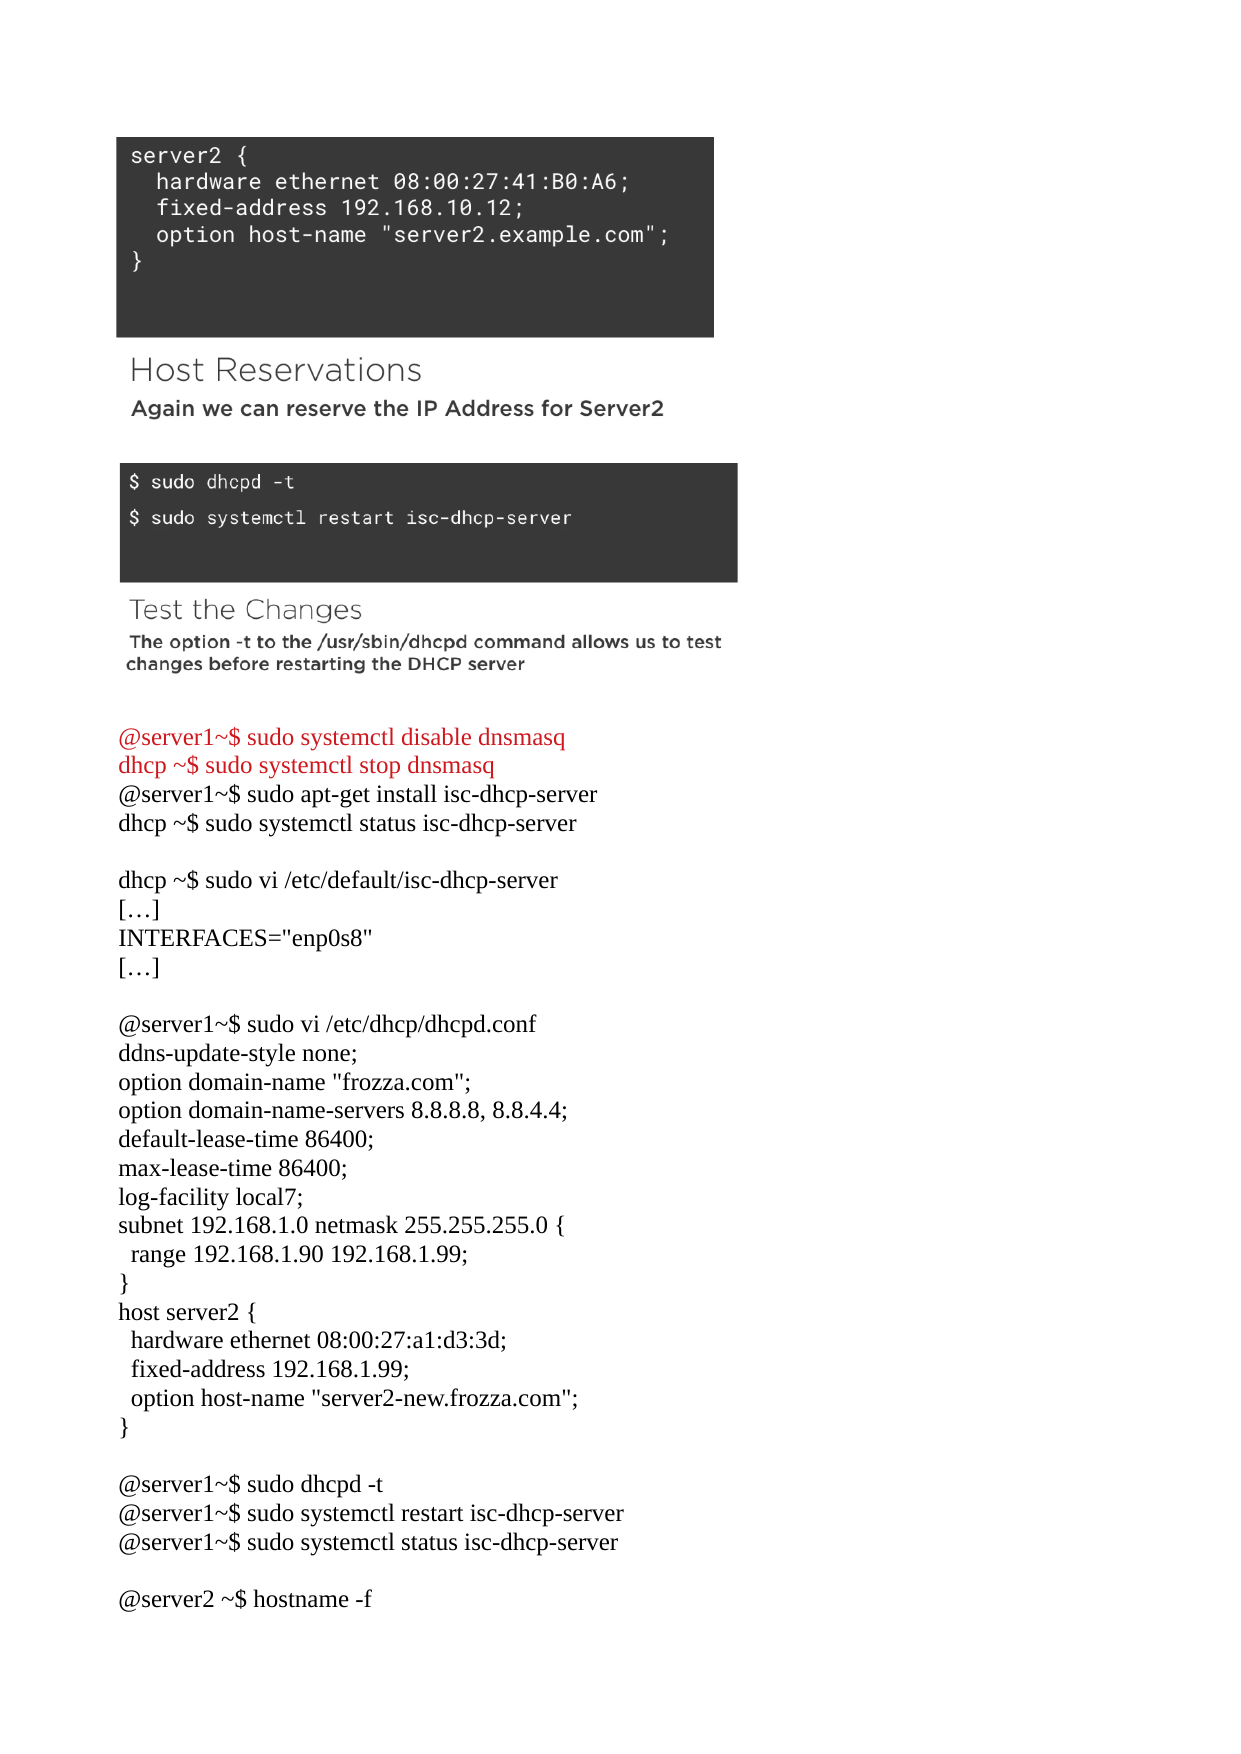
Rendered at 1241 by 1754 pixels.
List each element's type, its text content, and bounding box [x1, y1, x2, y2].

text subnet 192.168.1.0 netmask 255.255.255.0 { [118, 1211, 1122, 1239]
text ddns-update-style none; [118, 1038, 1122, 1067]
text dhcp ~$ sudo vi /etc/default/isc-dhcp-server [118, 866, 1122, 894]
text @server1~$ sudo dhcpd -t [118, 1469, 1122, 1498]
text @server1~$ sudo apt-get install isc-dhcp-server [118, 779, 1122, 808]
text option host-name "server2-new.frozza.com"; [118, 1383, 1122, 1412]
text @server2 ~$ hostname -f [118, 1584, 1122, 1613]
text […] [118, 952, 1122, 981]
text } [118, 1412, 1122, 1441]
text max-lease-time 86400; [118, 1153, 1122, 1182]
text log-facility local7; [118, 1182, 1122, 1211]
text @server1~$ sudo systemctl restart isc-dhcp-server [118, 1498, 1122, 1527]
text @server1~$ sudo vi /etc/dhcp/dhcpd.conf [118, 1009, 1122, 1038]
text range 192.168.1.90 192.168.1.99; [118, 1239, 1122, 1268]
picture [116, 137, 714, 439]
text default-lease-time 86400; [118, 1124, 1122, 1153]
text […] [118, 894, 1122, 923]
text fixed-address 192.168.1.99; [118, 1354, 1122, 1383]
text option domain-name "frozza.com"; [118, 1067, 1122, 1096]
text @server1~$ sudo systemctl status isc-dhcp-server [118, 1527, 1122, 1556]
text option domain-name-servers 8.8.8.8, 8.8.4.4; [118, 1096, 1122, 1124]
text INTERFACES="enp0s8" [118, 923, 1122, 952]
text host server2 { [118, 1297, 1122, 1326]
picture [119, 463, 738, 685]
text } [118, 1268, 1122, 1297]
text dhcp ~$ sudo systemctl stop dnsmasq [118, 751, 1122, 779]
text dhcp ~$ sudo systemctl status isc-dhcp-server [118, 808, 1122, 837]
text @server1~$ sudo systemctl disable dnsmasq [118, 722, 1122, 751]
text hardware ethernet 08:00:27:a1:d3:3d; [118, 1326, 1122, 1354]
